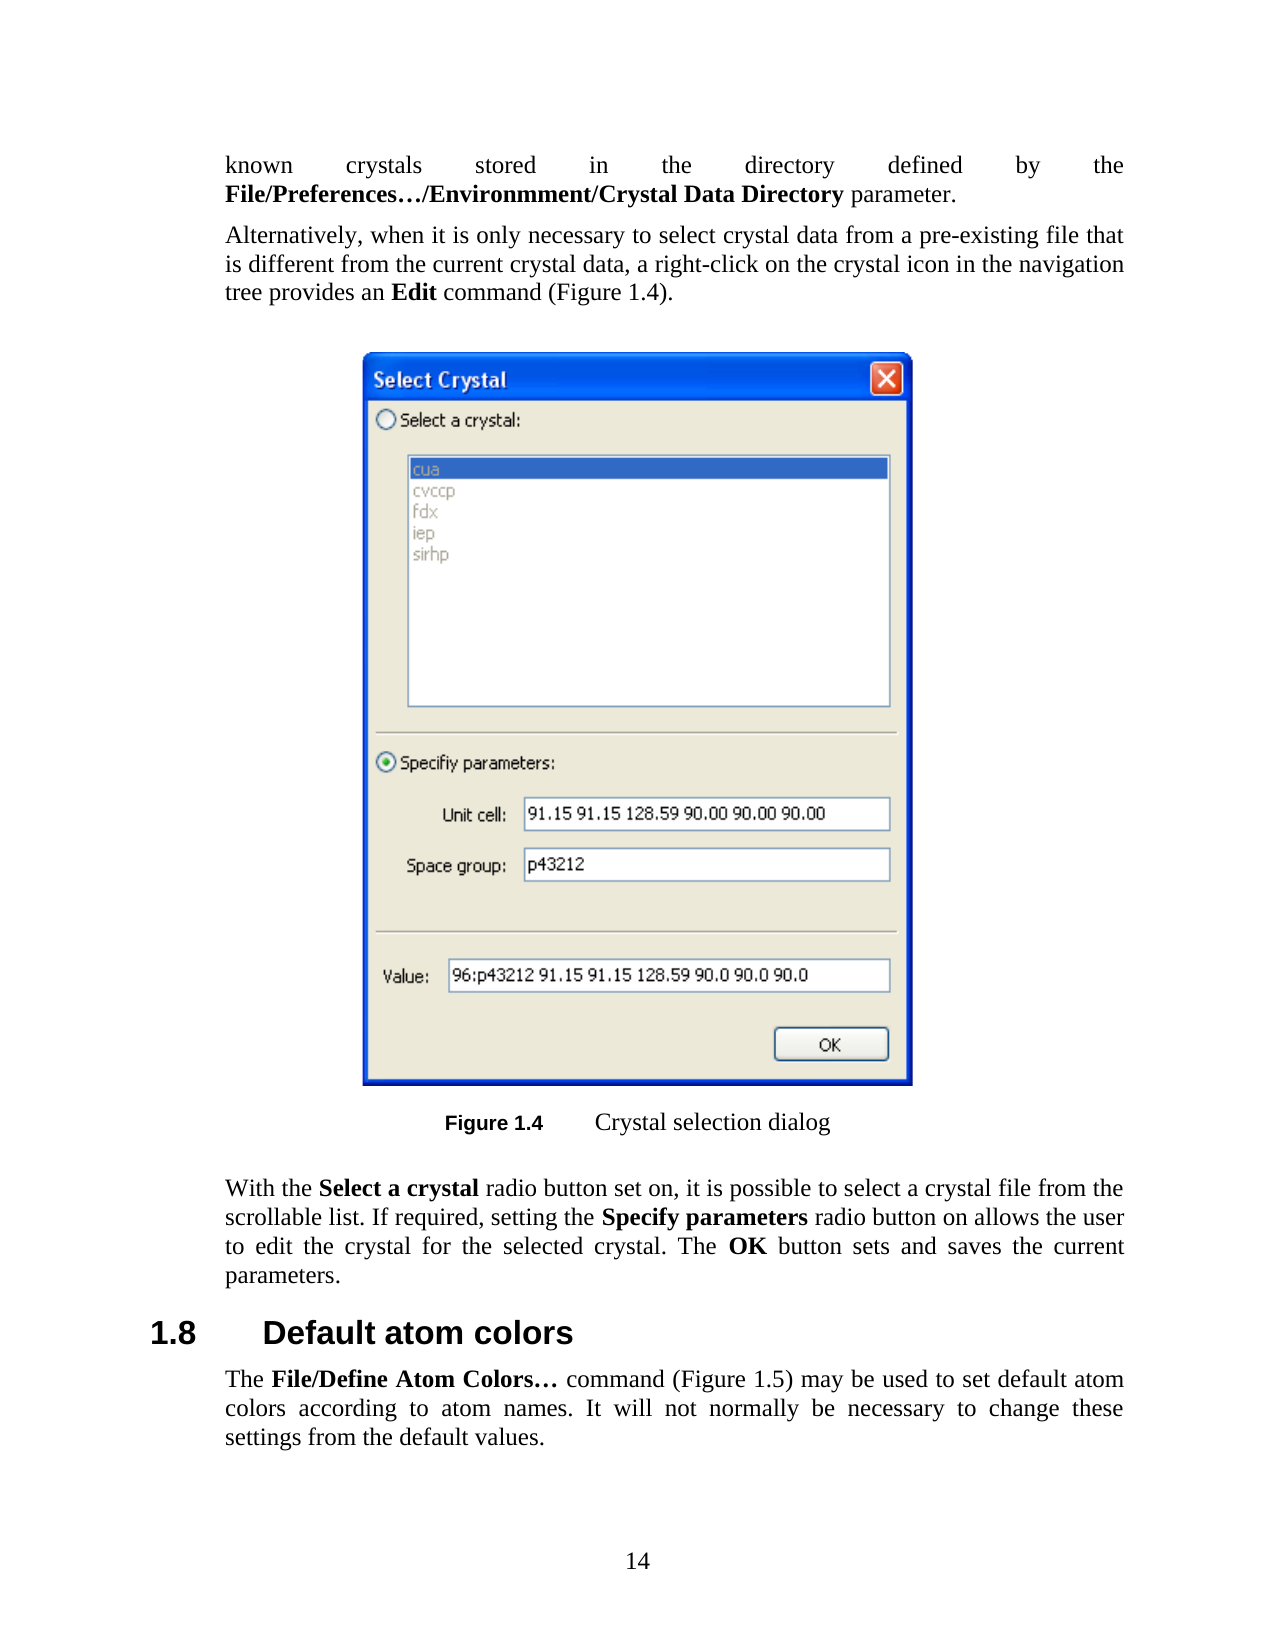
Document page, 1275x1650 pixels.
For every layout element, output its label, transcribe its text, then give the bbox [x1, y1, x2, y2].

text Figure 1.4 Crystal selection dialog [150, 1107, 1125, 1136]
text With the Select a crystal radio button set on, it is possible to select a crystal file from the scrollable list. If required, setting the Specify parameters radio button on allows the user to edit the crystal for the selected crystal. The OK button sets and saves the current parameters. [225, 1173, 1125, 1288]
text The File/Define Atom Colors… command (Figure 1.5) may be used to set default atom colors according to atom names. It will not normally be necessary to change these settings from the default values. [225, 1364, 1125, 1451]
text known crystals stored in the directory defined by the File/Preferences…/Environmment/Crystal Data Directory parameter. [225, 150, 1125, 207]
text Alternatively, when it is only necessary to select crystal data from a pre-existing file that is different from the current crystal data, a right-click on the crystal icon in the navigation tree provides an Edit command (Figure 1.4). [225, 220, 1125, 306]
picture [362, 352, 913, 1086]
subtitle Default atom colors [150, 1313, 1125, 1352]
